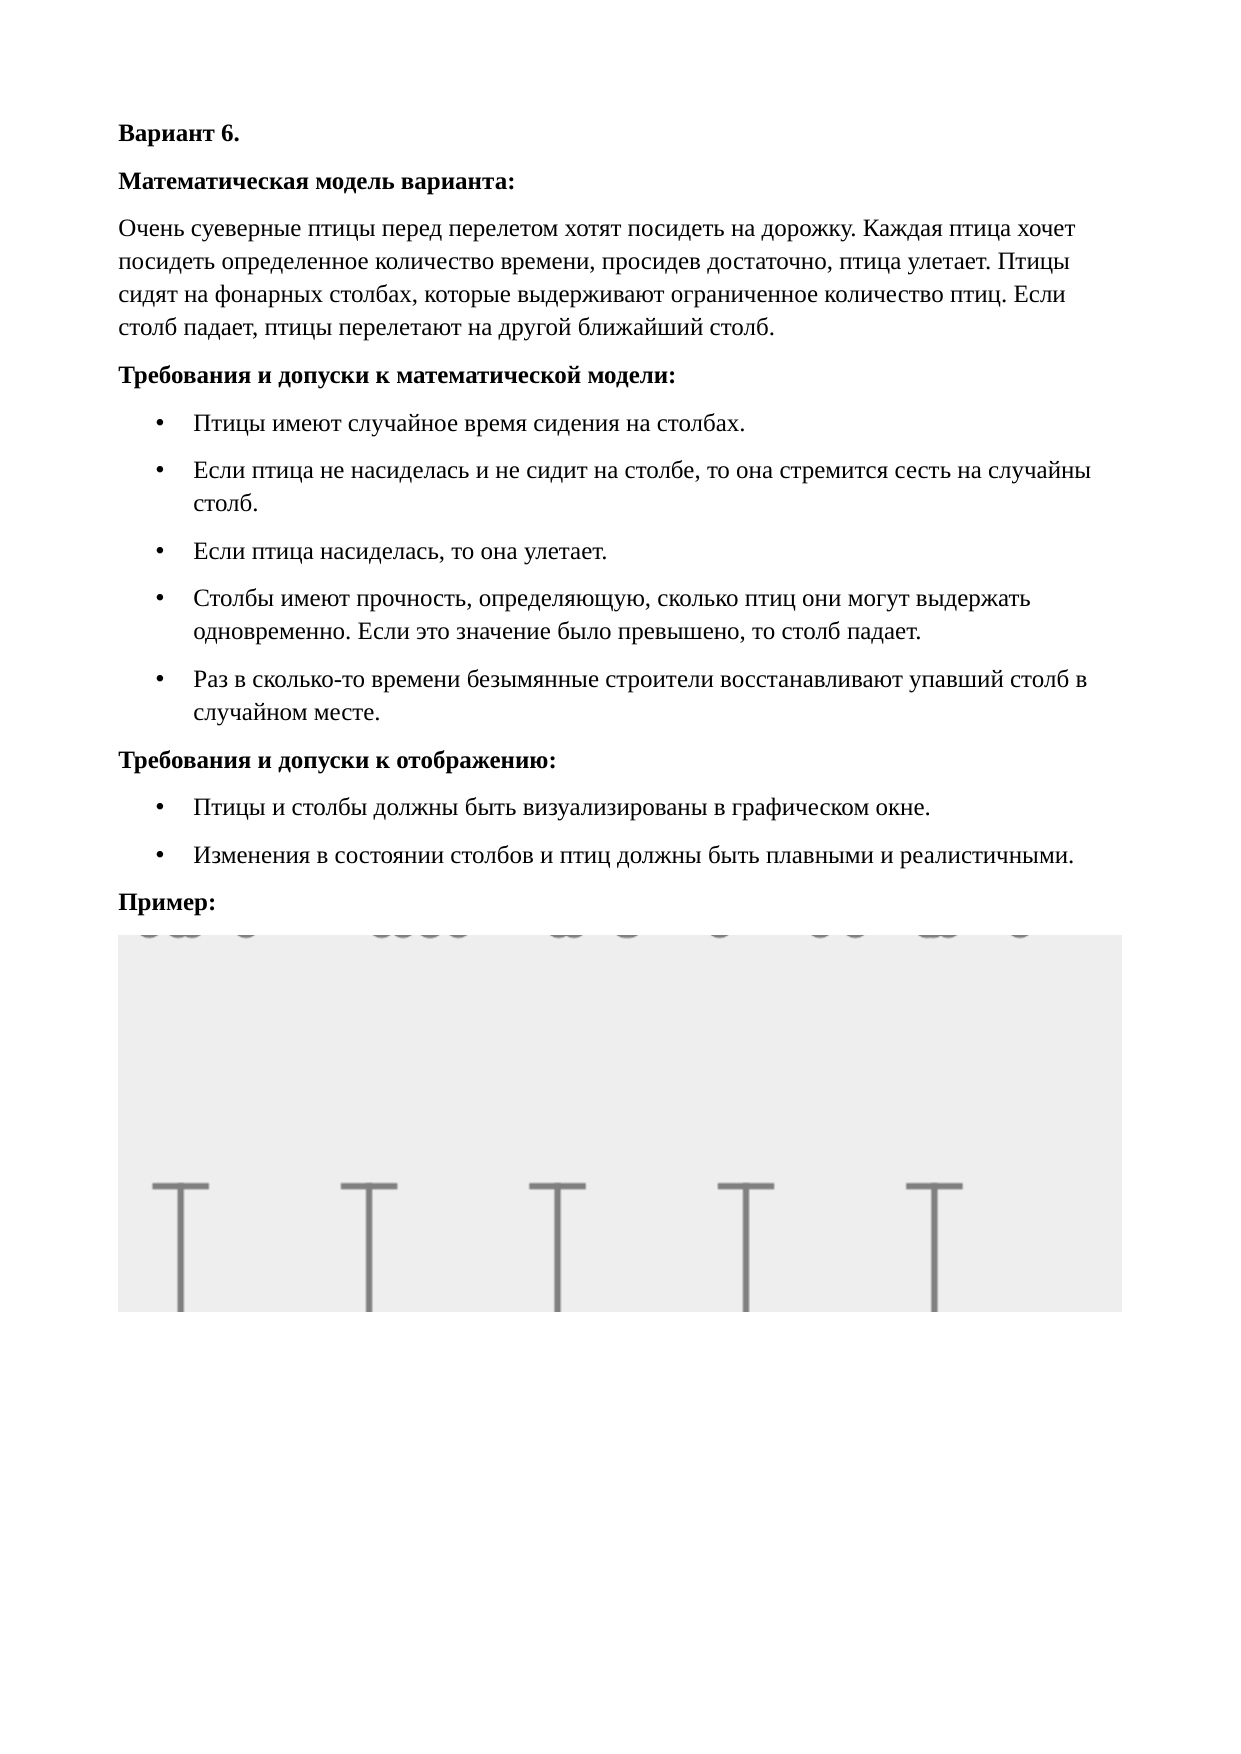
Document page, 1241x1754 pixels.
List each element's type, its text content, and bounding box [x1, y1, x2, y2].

text Требования и допуски к отображению: [118, 745, 1122, 773]
text Математическая модель варианта: [118, 166, 1122, 194]
list Если птица насиделась, то она улетает. [156, 536, 1122, 564]
text Очень суеверные птицы перед перелетом хотят посидеть на дорожку. Каждая птица хочет посидеть определенное количество времени, просидев достаточно, птица улетает. Птицы сидят на фонарных столбах, которые выдерживают ограниченное количество птиц. Если столб падает, птицы перелетают на другой ближайший столб. [118, 213, 1122, 341]
list Изменения в состоянии столбов и птиц должны быть плавными и реалистичными. [156, 840, 1122, 869]
list Птицы имеют случайное время сидения на столбах. [156, 408, 1122, 436]
list Раз в сколько-то времени безымянные строители восстанавливают упавший столб в случайном месте. [156, 664, 1122, 726]
list Столбы имеют прочность, определяющую, сколько птиц они могут выдержать одновременно. Если это значение было превышено, то столб падает. [156, 583, 1122, 645]
list Если птица не насиделась и не сидит на столбе, то она стремится сесть на случайны столб. [156, 455, 1122, 517]
text Требования и допуски к математической модели: [118, 360, 1122, 389]
picture [118, 935, 1123, 1312]
text Пример: [118, 887, 1122, 916]
list Птицы и столбы должны быть визуализированы в графическом окне. [156, 792, 1122, 821]
text Вариант 6. [118, 118, 1122, 147]
